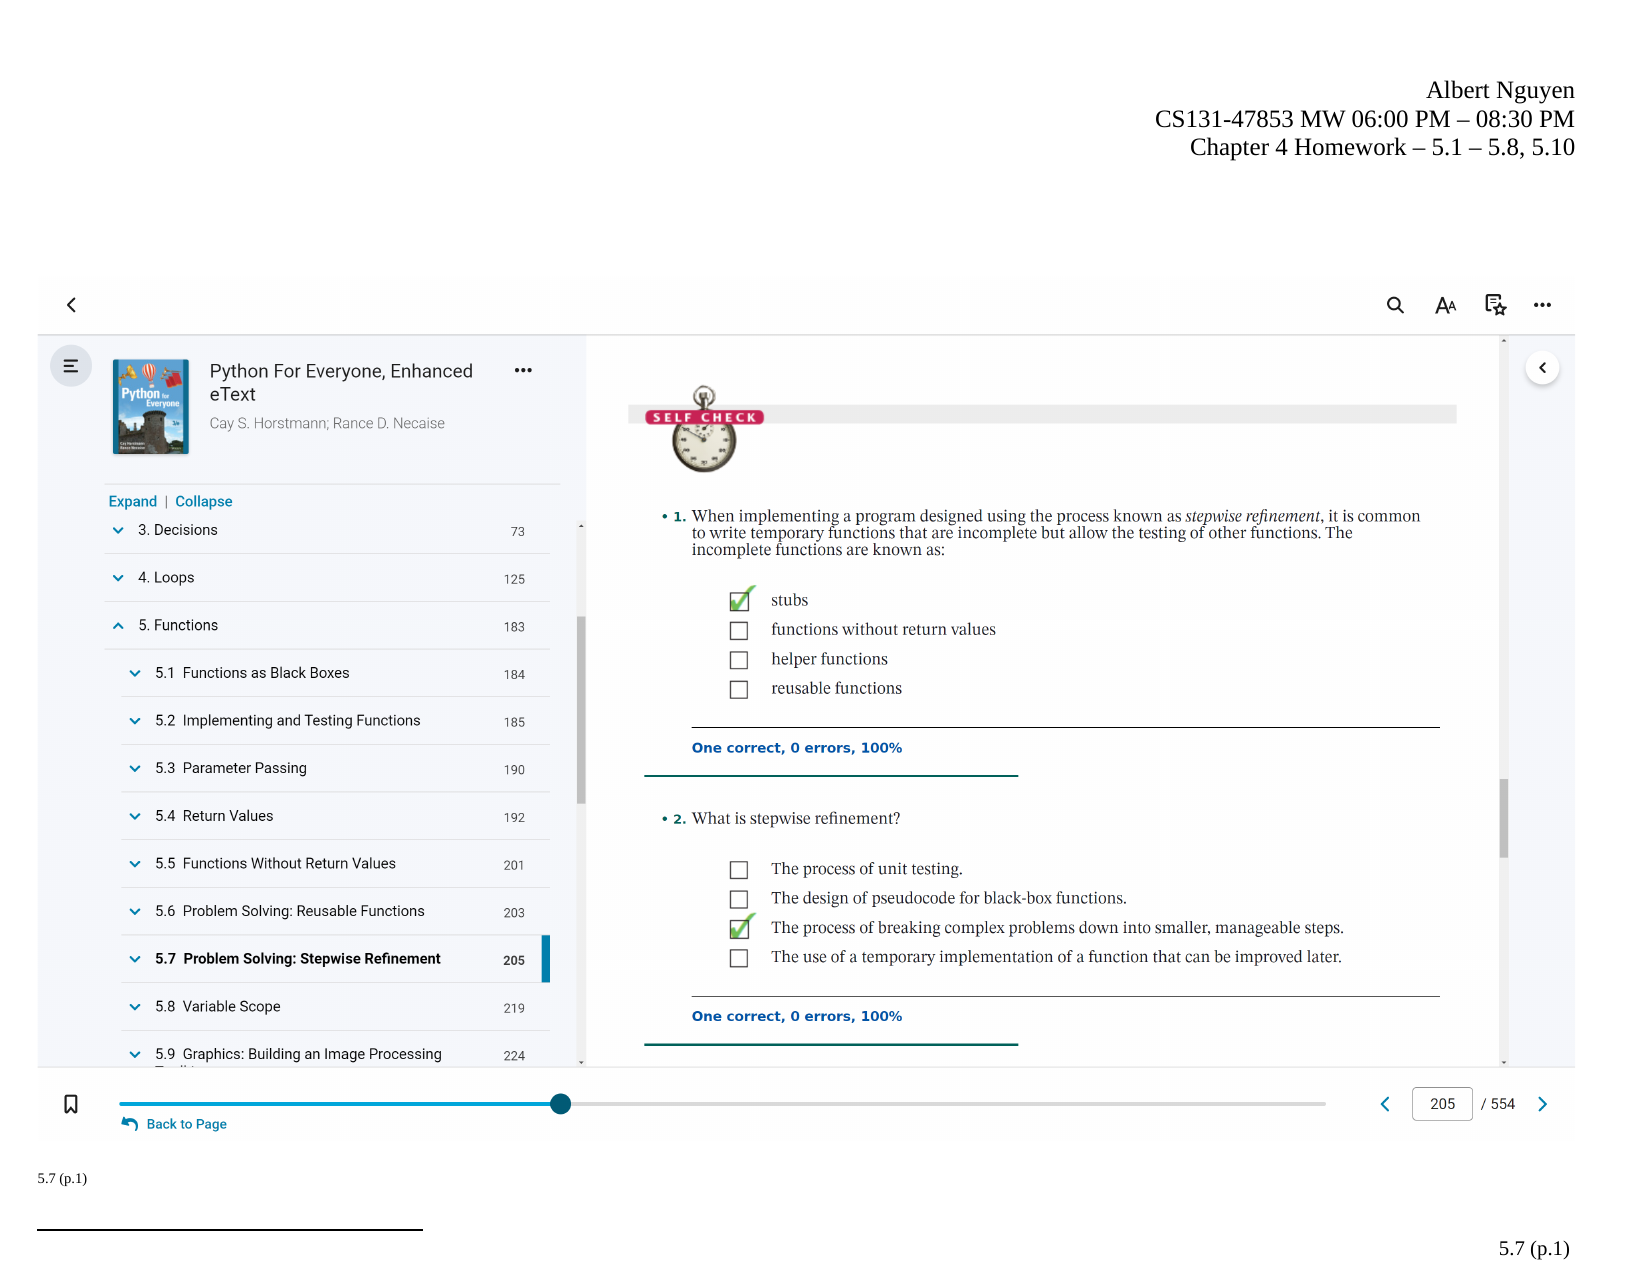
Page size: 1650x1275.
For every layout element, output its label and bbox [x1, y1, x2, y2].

picture [37, 276, 1575, 1141]
